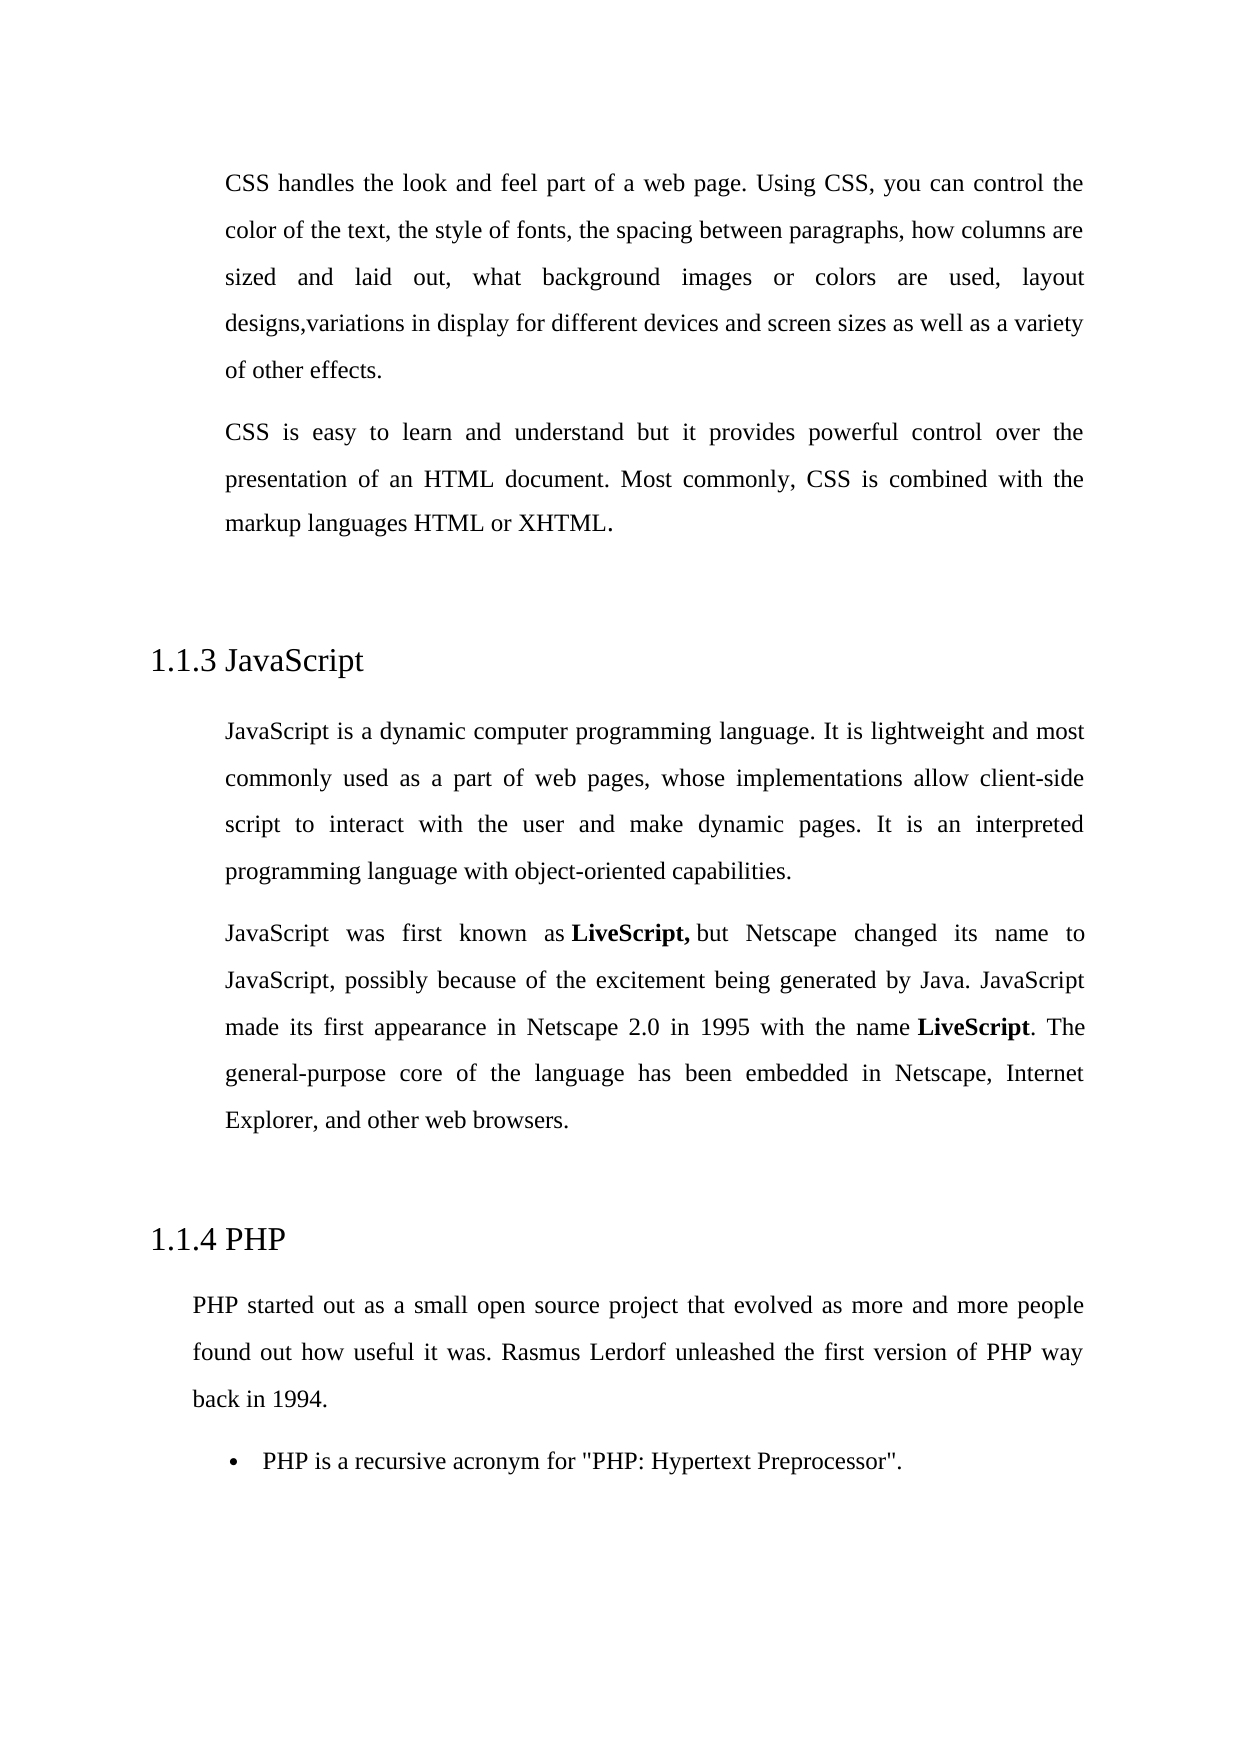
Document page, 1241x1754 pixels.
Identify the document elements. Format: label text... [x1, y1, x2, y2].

text JavaScript is a dynamic computer programming language. It is lightweight and most commonly used as a part of web pages, whose implementations allow client-side script to interact with the user and make dynamic pages. It is an interpreted programming language with object-oriented capabilities. [225, 698, 1085, 885]
text CSS is easy to learn and understand but it provides powerful control over the presentation of an HTML document. Most commonly, CSS is combined with the markup languages HTML or XHTML. [225, 399, 1085, 539]
list JavaScript [150, 640, 1090, 679]
list PHP is a recursive acronym for "PHP: Hypertext Preprocessor". [230, 1428, 1085, 1474]
text JavaScript was first known as LiveScript, but Netscape changed its name to JavaScript, possibly because of the excitement being generated by Java. JavaScript made its first appearance in Netscape 2.0 in 1995 with the name LiveScript. The general-purpose core of the language has been embedded in Netscape, Internet Explorer, and other web browsers. [225, 900, 1085, 1134]
list PHP [150, 1211, 1085, 1257]
text CSS handles the look and feel part of a web page. Using CSS, you can control the color of the text, the style of fonts, the spacing between paragraphs, how columns are sized and laid out, what background images or colors are used, layout designs,variations in display for different devices and screen sizes as well as a variety of other effects. [225, 150, 1085, 384]
text PHP started out as a small open source project that evolved as more and more people found out how useful it was. Rasmus Lerdorf unleashed the first version of PHP way back in 1994. [192, 1272, 1085, 1413]
